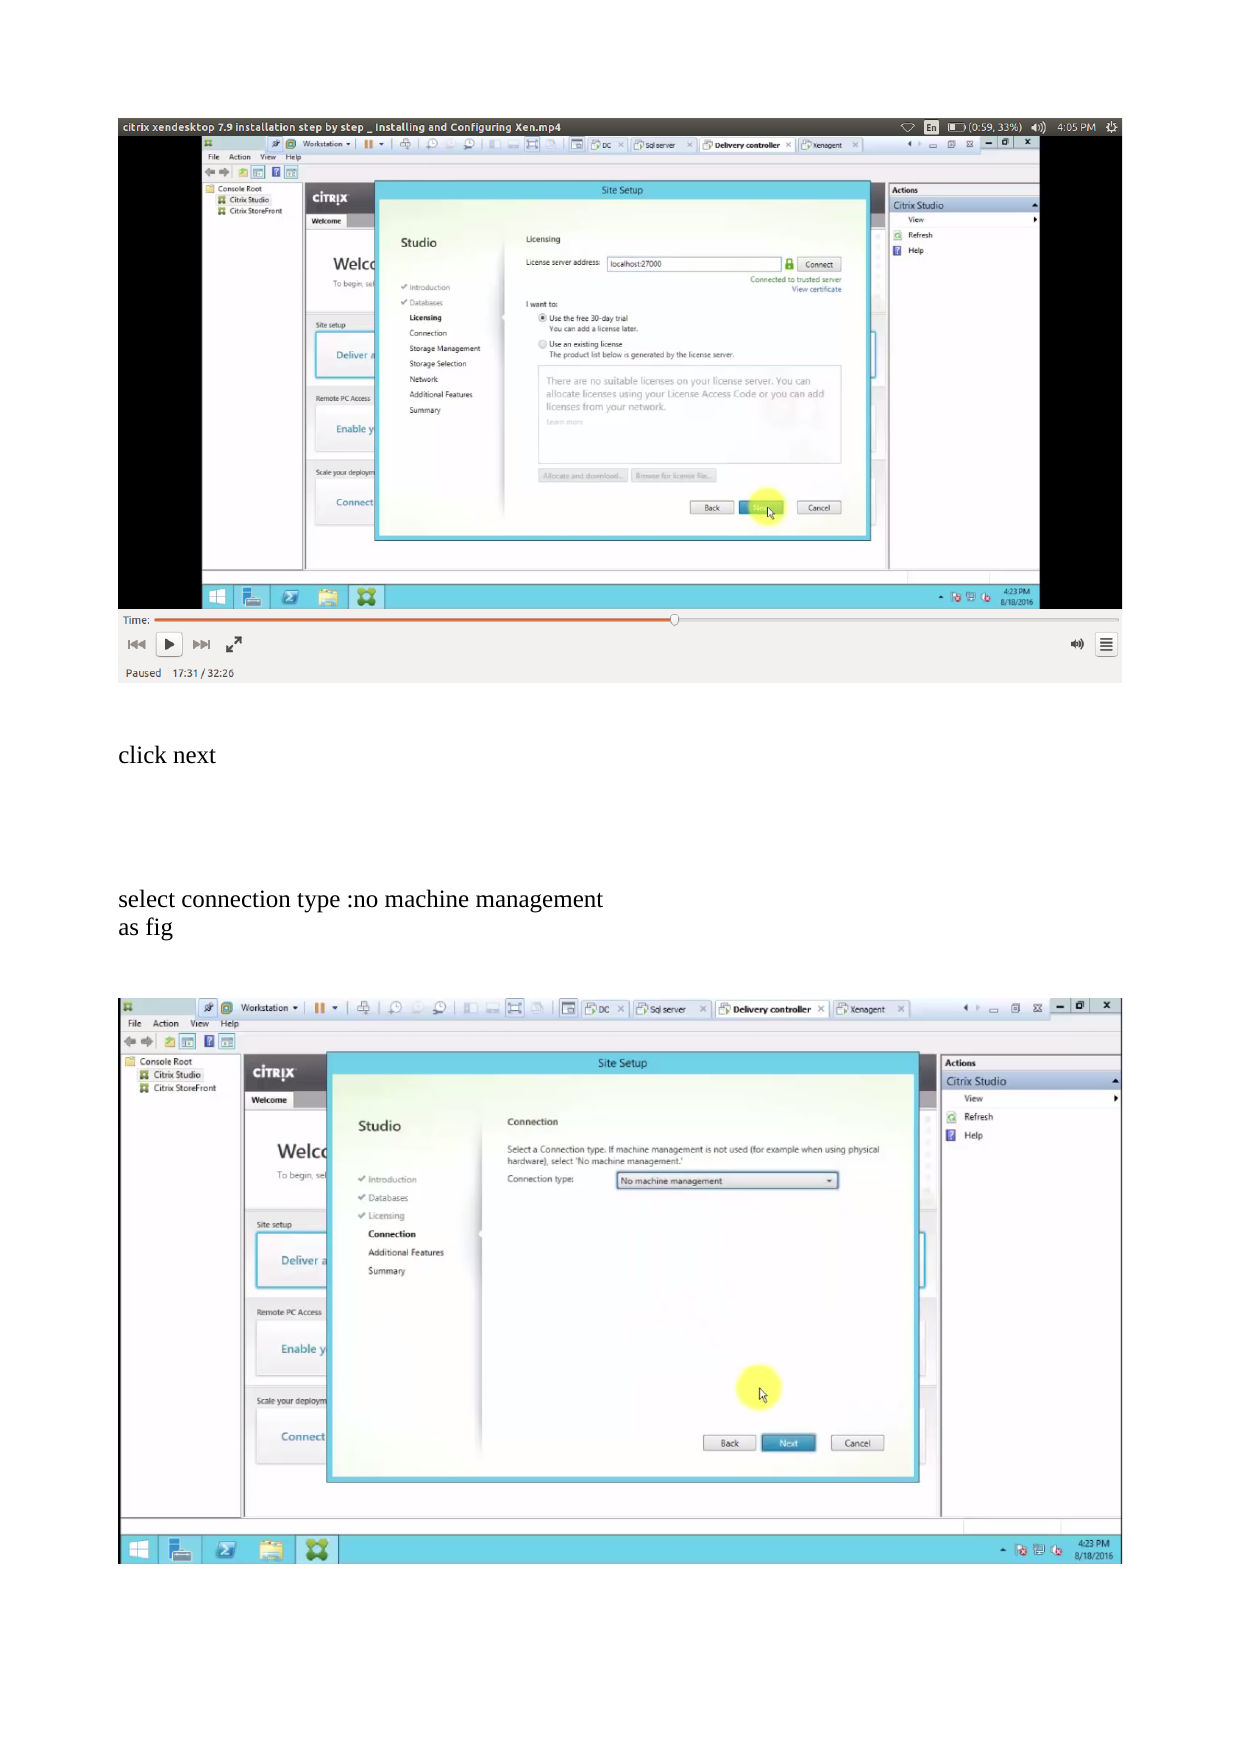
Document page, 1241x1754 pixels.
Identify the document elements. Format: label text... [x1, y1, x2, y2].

picture [118, 998, 1123, 1564]
text as fig [118, 912, 1122, 941]
text select connection type :no machine management [118, 884, 1122, 912]
picture [118, 118, 1123, 683]
text click next [118, 740, 1122, 769]
